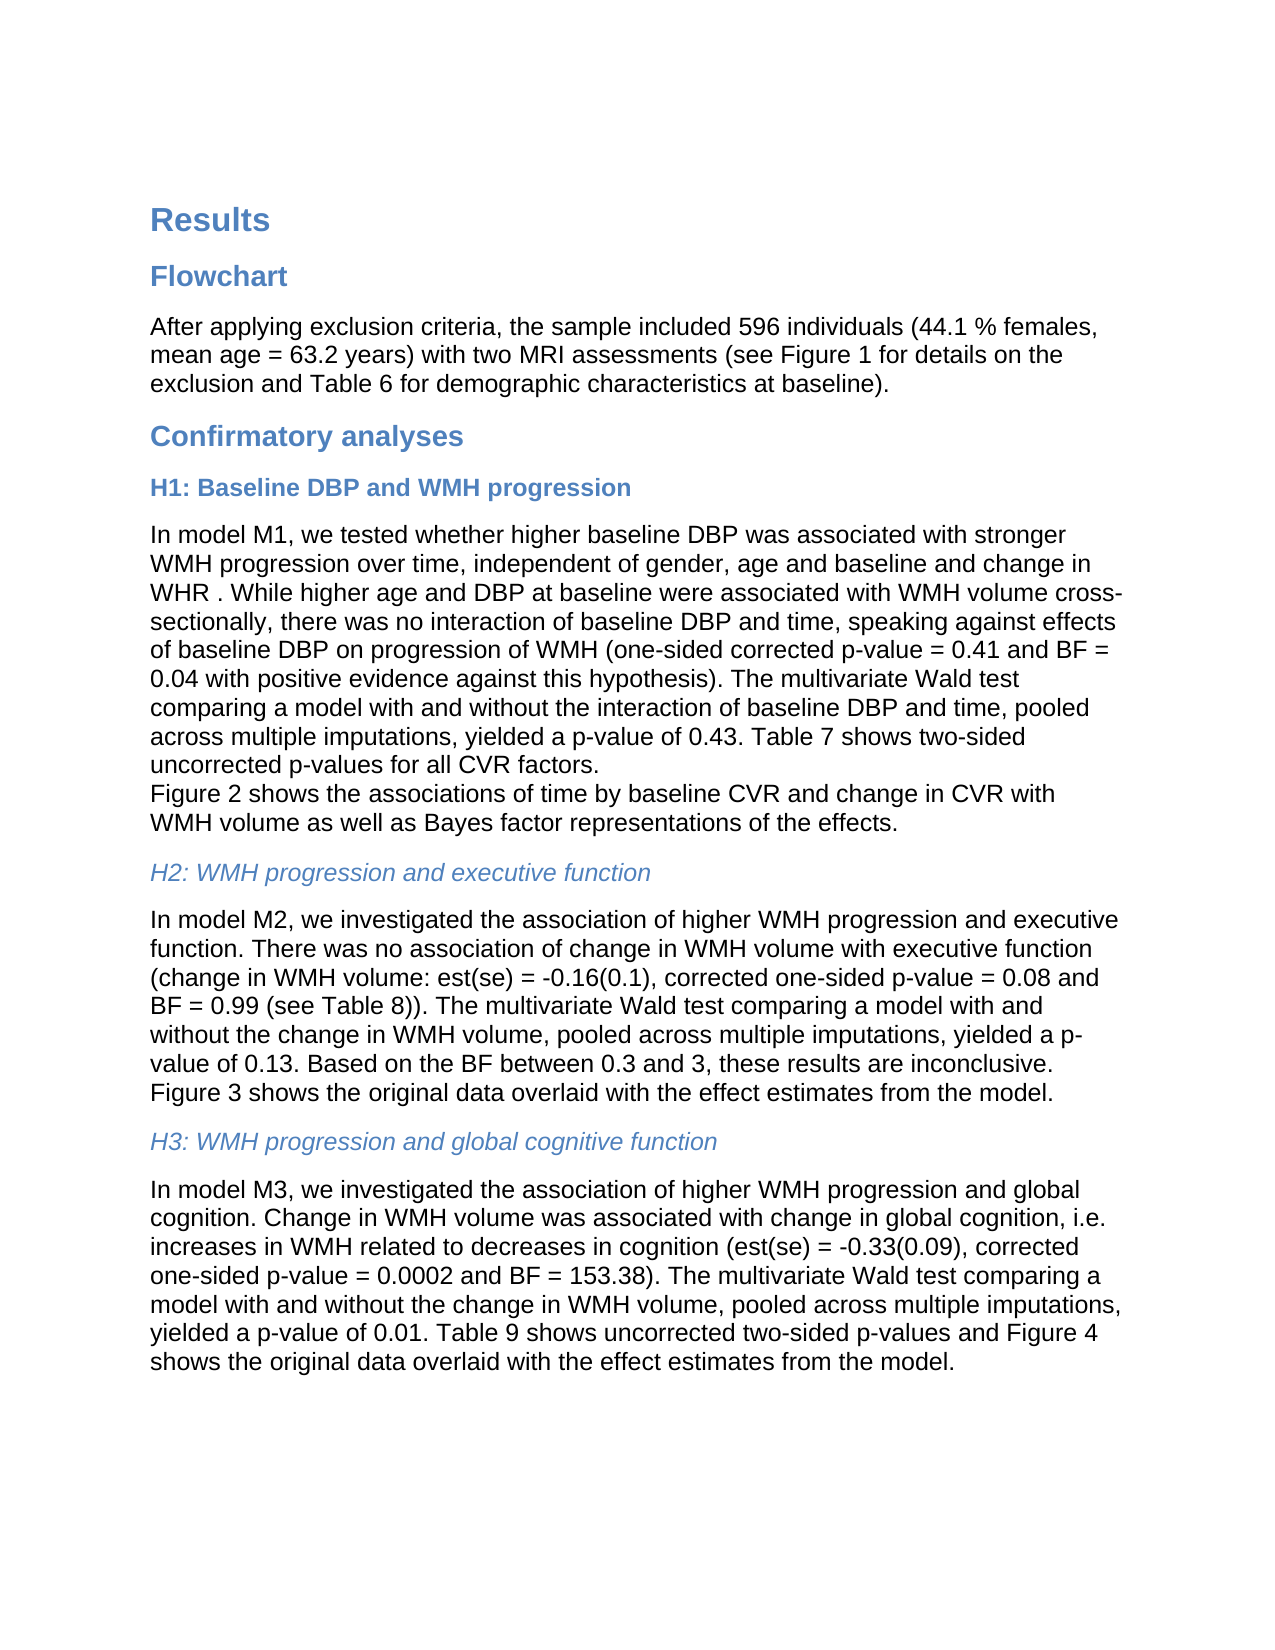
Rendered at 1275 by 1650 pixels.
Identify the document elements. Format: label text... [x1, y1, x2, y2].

subtitle Confirmatory analyses [150, 419, 1125, 452]
subtitle Results [150, 200, 1125, 238]
text In model M1, we tested whether higher baseline DBP was associated with stronger WMH progression over time, independent of gender, age and baseline and change in WHR . While higher age and DBP at baseline were associated with WMH volume cross-sectionally, there was no interaction of baseline DBP and time, speaking against effects of baseline DBP on progression of WMH (one-sided corrected p-value = 0.41 and BF = 0.04 with positive evidence against this hypothesis). The multivariate Wald test comparing a model with and without the interaction of baseline DBP and time, pooled across multiple imputations, yielded a p-value of 0.43. Table 7 shows two-sided uncorrected p-values for all CVR factors. Figure 2 shows the associations of time by baseline CVR and change in CVR with WMH volume as well as Bayes factor representations of the effects. [150, 521, 1125, 837]
text In model M3, we investigated the association of higher WMH progression and global cognition. Change in WMH volume was associated with change in global cognition, i.e. increases in WMH related to decreases in cognition (est(se) = -0.33(0.09), corrected one-sided p-value = 0.0002 and BF = 153.38). The multivariate Wald test comparing a model with and without the change in WMH volume, pooled across multiple imputations, yielded a p-value of 0.01. Table 9 shows uncorrected two-sided p-values and Figure 4 shows the original data overlaid with the effect estimates from the model. [150, 1175, 1125, 1376]
subtitle H1: Baseline DBP and WMH progression [150, 473, 1125, 502]
subtitle Flowchart [150, 259, 1125, 293]
text In model M2, we investigated the association of higher WMH progression and executive function. There was no association of change in WMH volume with executive function (change in WMH volume: est(se) = -0.16(0.1), corrected one-sided p-value = 0.08 and BF = 0.99 (see Table 8)). The multivariate Wald test comparing a model with and without the change in WMH volume, pooled across multiple imputations, yielded a p-value of 0.13. Based on the BF between 0.3 and 3, these results are inconclusive. Figure 3 shows the original data overlaid with the effect estimates from the model. [150, 905, 1125, 1106]
subtitle H2: WMH progression and executive function [150, 858, 1125, 886]
text After applying exclusion criteria, the sample included 596 individuals (44.1 % females, mean age = 63.2 years) with two MRI assessments (see Figure 1 for details on the exclusion and Table 6 for demographic characteristics at baseline). [150, 312, 1125, 398]
subtitle H3: WMH progression and global cognitive function [150, 1127, 1125, 1156]
